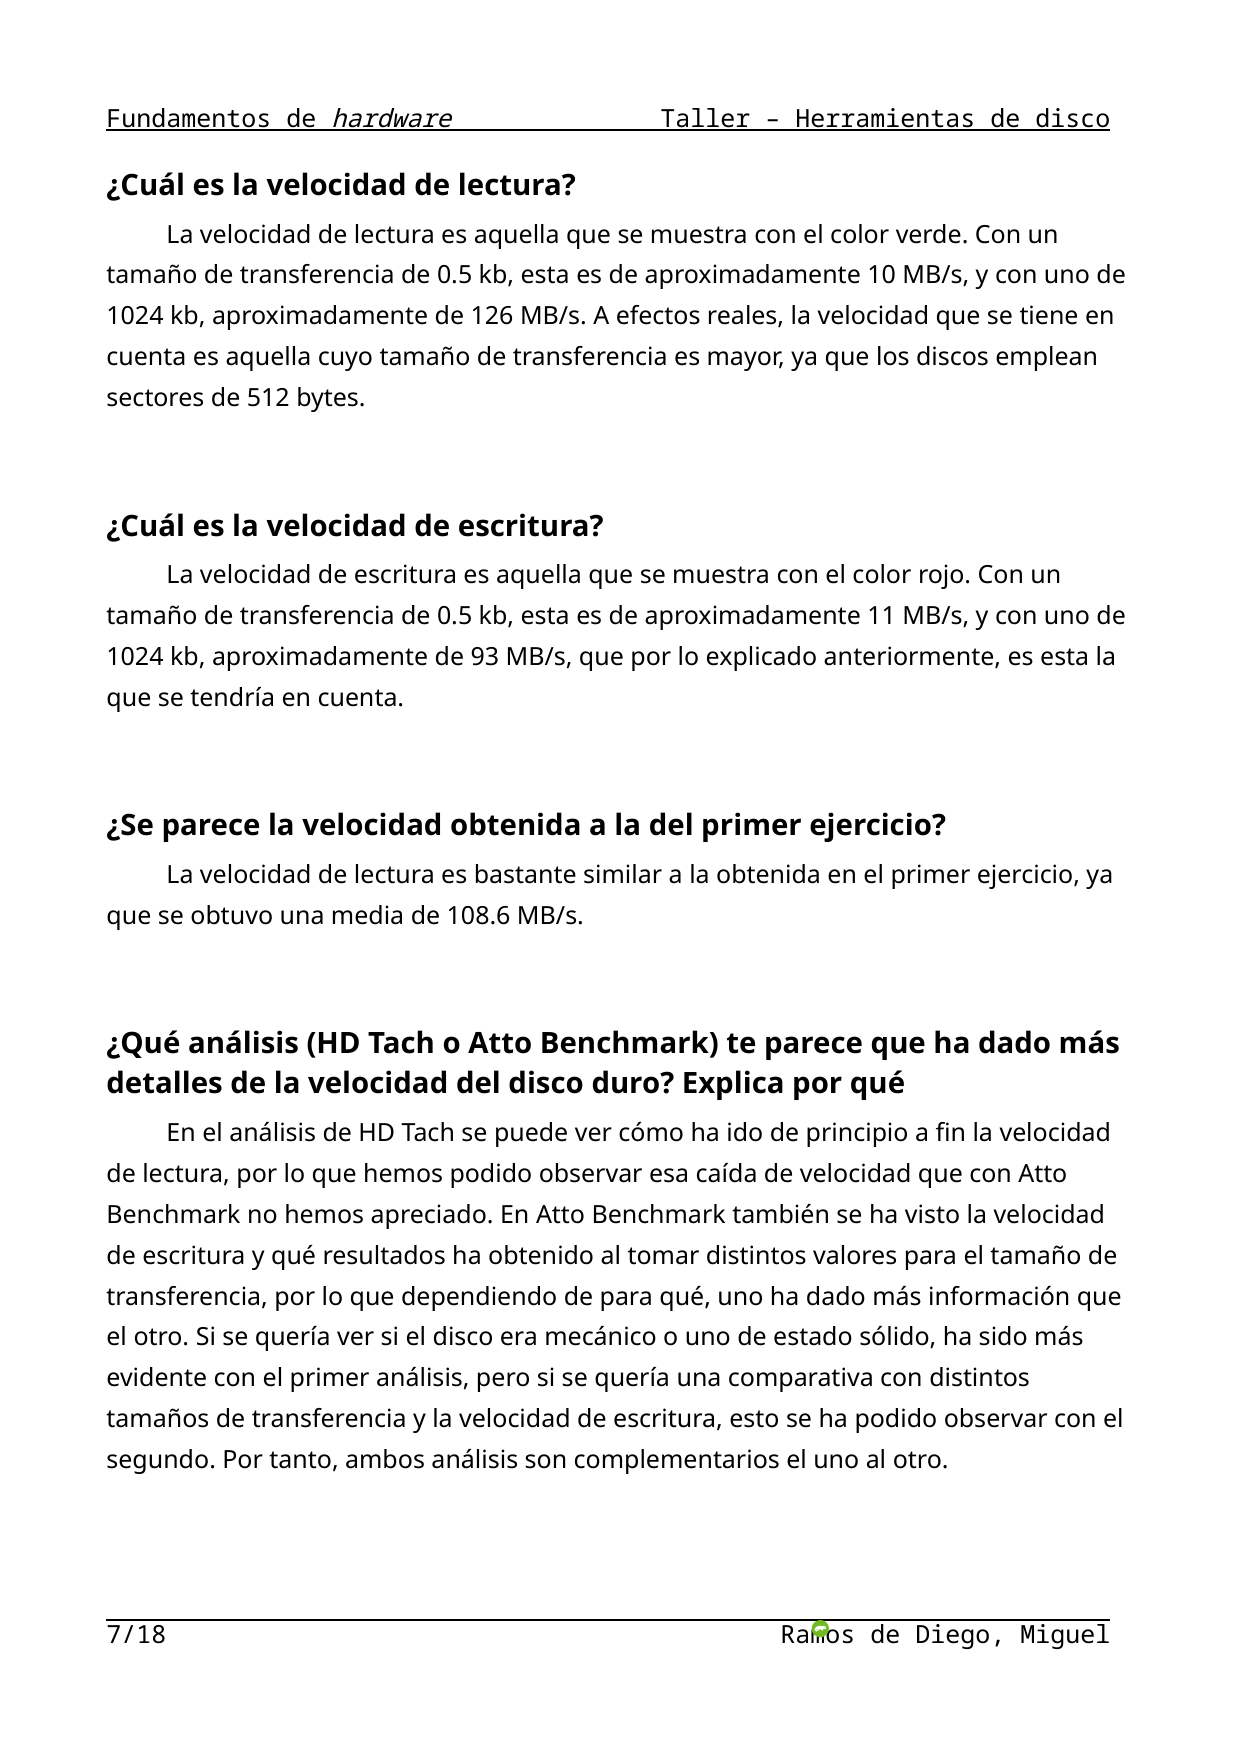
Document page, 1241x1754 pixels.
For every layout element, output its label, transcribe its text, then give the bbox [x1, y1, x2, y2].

subtitle ¿Qué análisis (HD Tach o Atto Benchmark) te parece que ha dado más detalles de la velocidad del disco duro? Explica por qué [106, 1022, 1134, 1102]
subtitle ¿Cuál es la velocidad de lectura? [106, 164, 1134, 204]
text La velocidad de lectura es aquella que se muestra con el color verde. Con un tamaño de transferencia de 0.5 kb, esta es de aproximadamente 10 MB/s, y con uno de 1024 kb, aproximadamente de 126 MB/s. A efectos reales, la velocidad que se tiene en cuenta es aquella cuyo tamaño de transferencia es mayor, ya que los discos emplean sectores de 512 bytes. [106, 216, 1134, 414]
text La velocidad de escritura es aquella que se muestra con el color rojo. Con un tamaño de transferencia de 0.5 kb, esta es de aproximadamente 11 MB/s, y con uno de 1024 kb, aproximadamente de 93 MB/s, que por lo explicado anteriormente, es esta la que se tendría en cuenta. [106, 557, 1134, 713]
subtitle ¿Se parece la velocidad obtenida a la del primer ejercicio? [106, 804, 1134, 844]
subtitle ¿Cuál es la velocidad de escritura? [106, 504, 1134, 544]
text La velocidad de lectura es bastante similar a la obtenida en el primer ejercicio, ya que se obtuvo una media de 108.6 MB/s. [106, 857, 1134, 932]
text En el análisis de HD Tach se puede ver cómo ha ido de principio a fin la velocidad de lectura, por lo que hemos podido observar esa caída de velocidad que con Atto Benchmark no hemos apreciado. En Atto Benchmark también se ha visto la velocidad de escritura y qué resultados ha obtenido al tomar distintos valores para el tamaño de transferencia, por lo que dependiendo de para qué, uno ha dado más información que el otro. Si se quería ver si el disco era mecánico o uno de estado sólido, ha sido más evidente con el primer análisis, pero si se quería una comparativa con distintos tamaños de transferencia y la velocidad de escritura, esto se ha podido observar con el segundo. Por tanto, ambos análisis son complementarios el uno al otro. [106, 1115, 1134, 1476]
